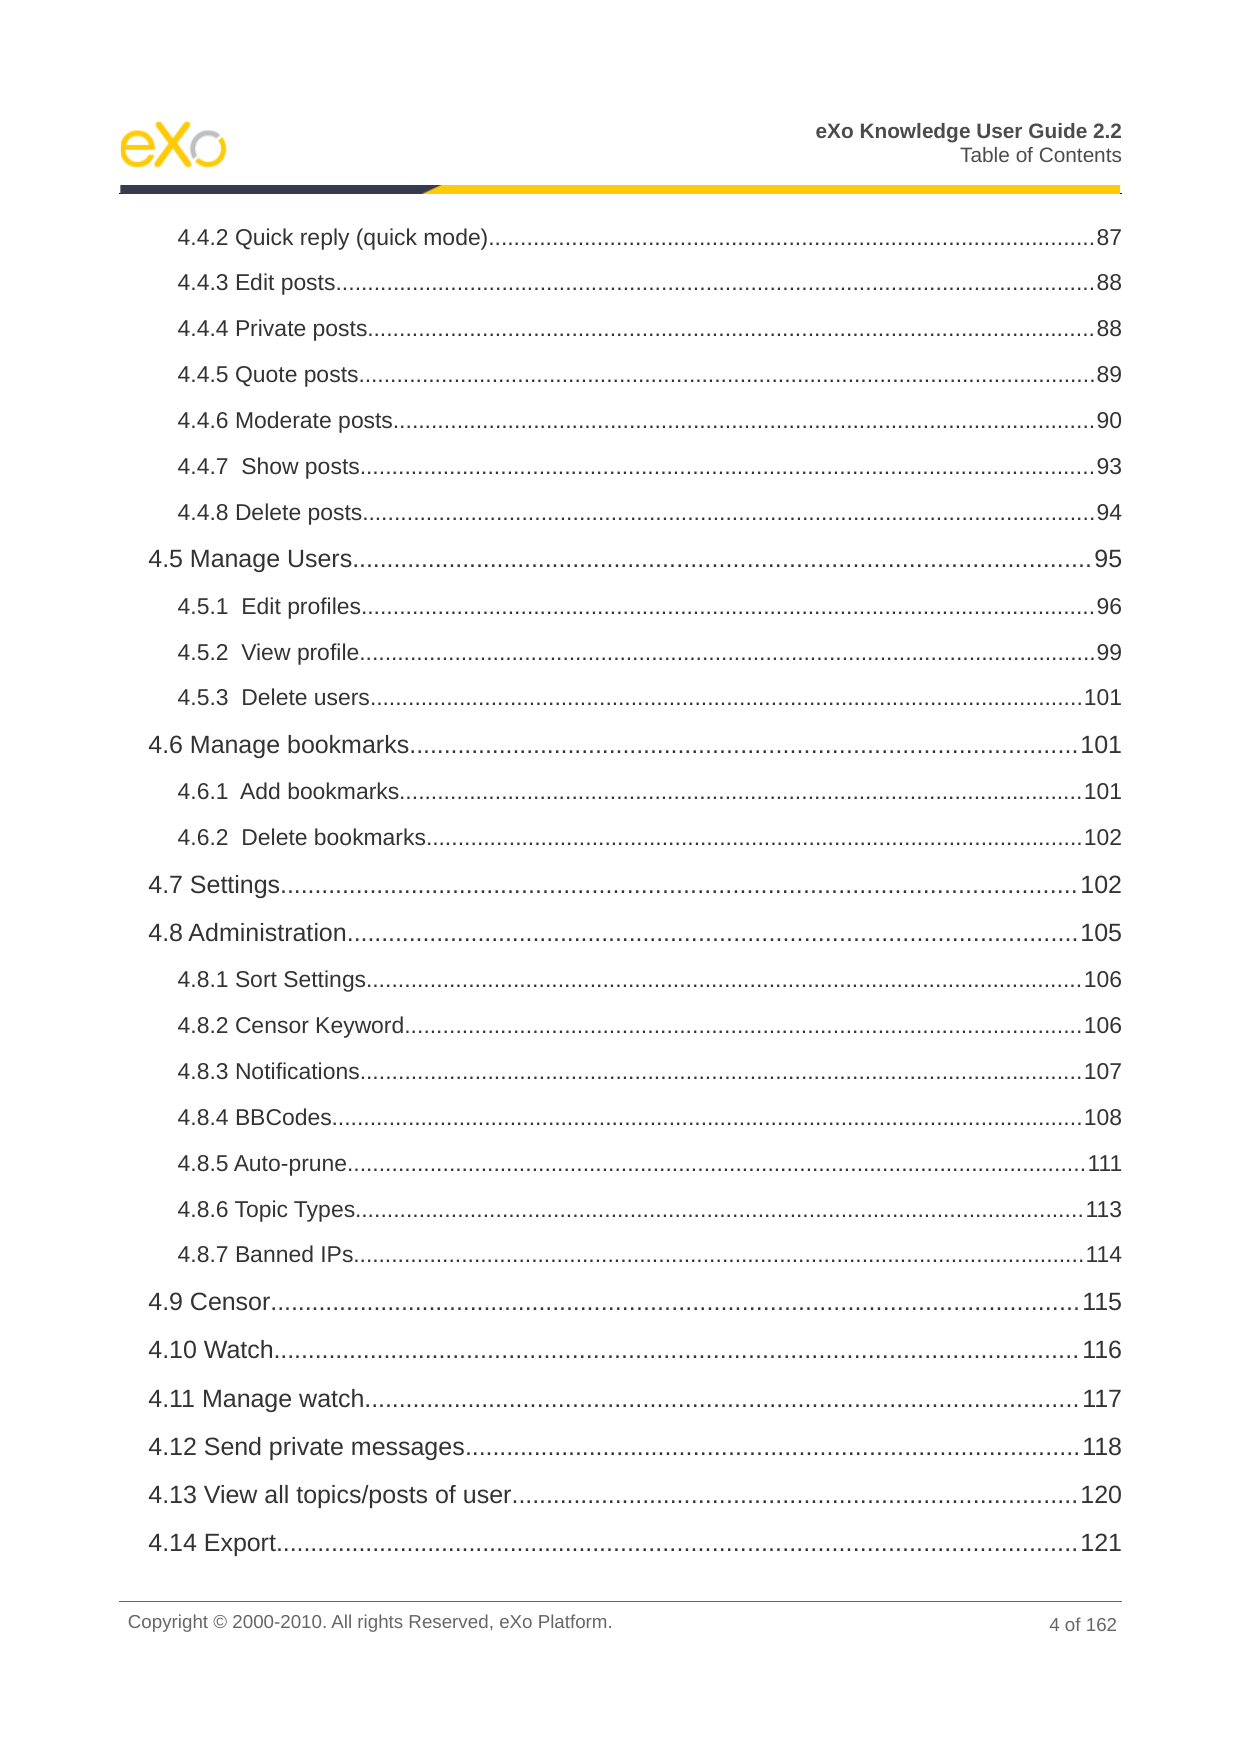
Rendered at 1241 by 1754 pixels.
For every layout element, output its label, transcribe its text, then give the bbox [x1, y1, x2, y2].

text 4.8.3 Notifications 107 [177, 1058, 1122, 1084]
text 4.13 View all topics/posts of user 120 [148, 1480, 1122, 1509]
text 4.9 Censor 115 [148, 1287, 1122, 1316]
text 4.4.6 Moderate posts 90 [177, 407, 1122, 433]
text 4.8.6 Topic Types 113 [177, 1196, 1122, 1222]
text 4.5.1 Edit profiles 96 [177, 593, 1122, 619]
text 4.4.7 Show posts 93 [177, 453, 1122, 479]
text 4.8 Administration 105 [148, 918, 1122, 947]
text 4.4.5 Quote posts 89 [177, 361, 1122, 387]
text 4.6 Manage bookmarks 101 [148, 730, 1122, 759]
text 4.14 Export 121 [148, 1528, 1122, 1557]
text 4.8.5 Auto-prune 111 [177, 1150, 1122, 1176]
text 4.8.2 Censor Keyword 106 [177, 1012, 1122, 1039]
text 4.8.7 Banned IPs 114 [177, 1241, 1122, 1268]
text 4.4.3 Edit posts 88 [177, 269, 1122, 296]
picture [120, 185, 1121, 194]
text 4.6.1 Add bookmarks 101 [177, 778, 1122, 805]
text 4.11 Manage watch 117 [148, 1384, 1122, 1412]
text 4.7 Settings 102 [148, 870, 1122, 899]
text 4.4.8 Delete posts 94 [177, 498, 1122, 525]
text 4.6.2 Delete bookmarks 102 [177, 824, 1122, 851]
text 4.4.2 Quick reply (quick mode) 87 [177, 223, 1122, 250]
text 4.10 Watch 116 [148, 1336, 1122, 1364]
text 4.5.2 View profile 99 [177, 638, 1122, 665]
text 4.5 Manage Users 95 [148, 544, 1122, 573]
text 4.12 Send private messages 118 [148, 1432, 1122, 1461]
text 4.4.4 Private posts 88 [177, 315, 1122, 342]
text 4.8.4 BBCodes 108 [177, 1104, 1122, 1130]
picture [120, 121, 227, 168]
text 4.5.3 Delete users 101 [177, 684, 1122, 711]
text 4.8.1 Sort Settings 106 [177, 966, 1122, 993]
